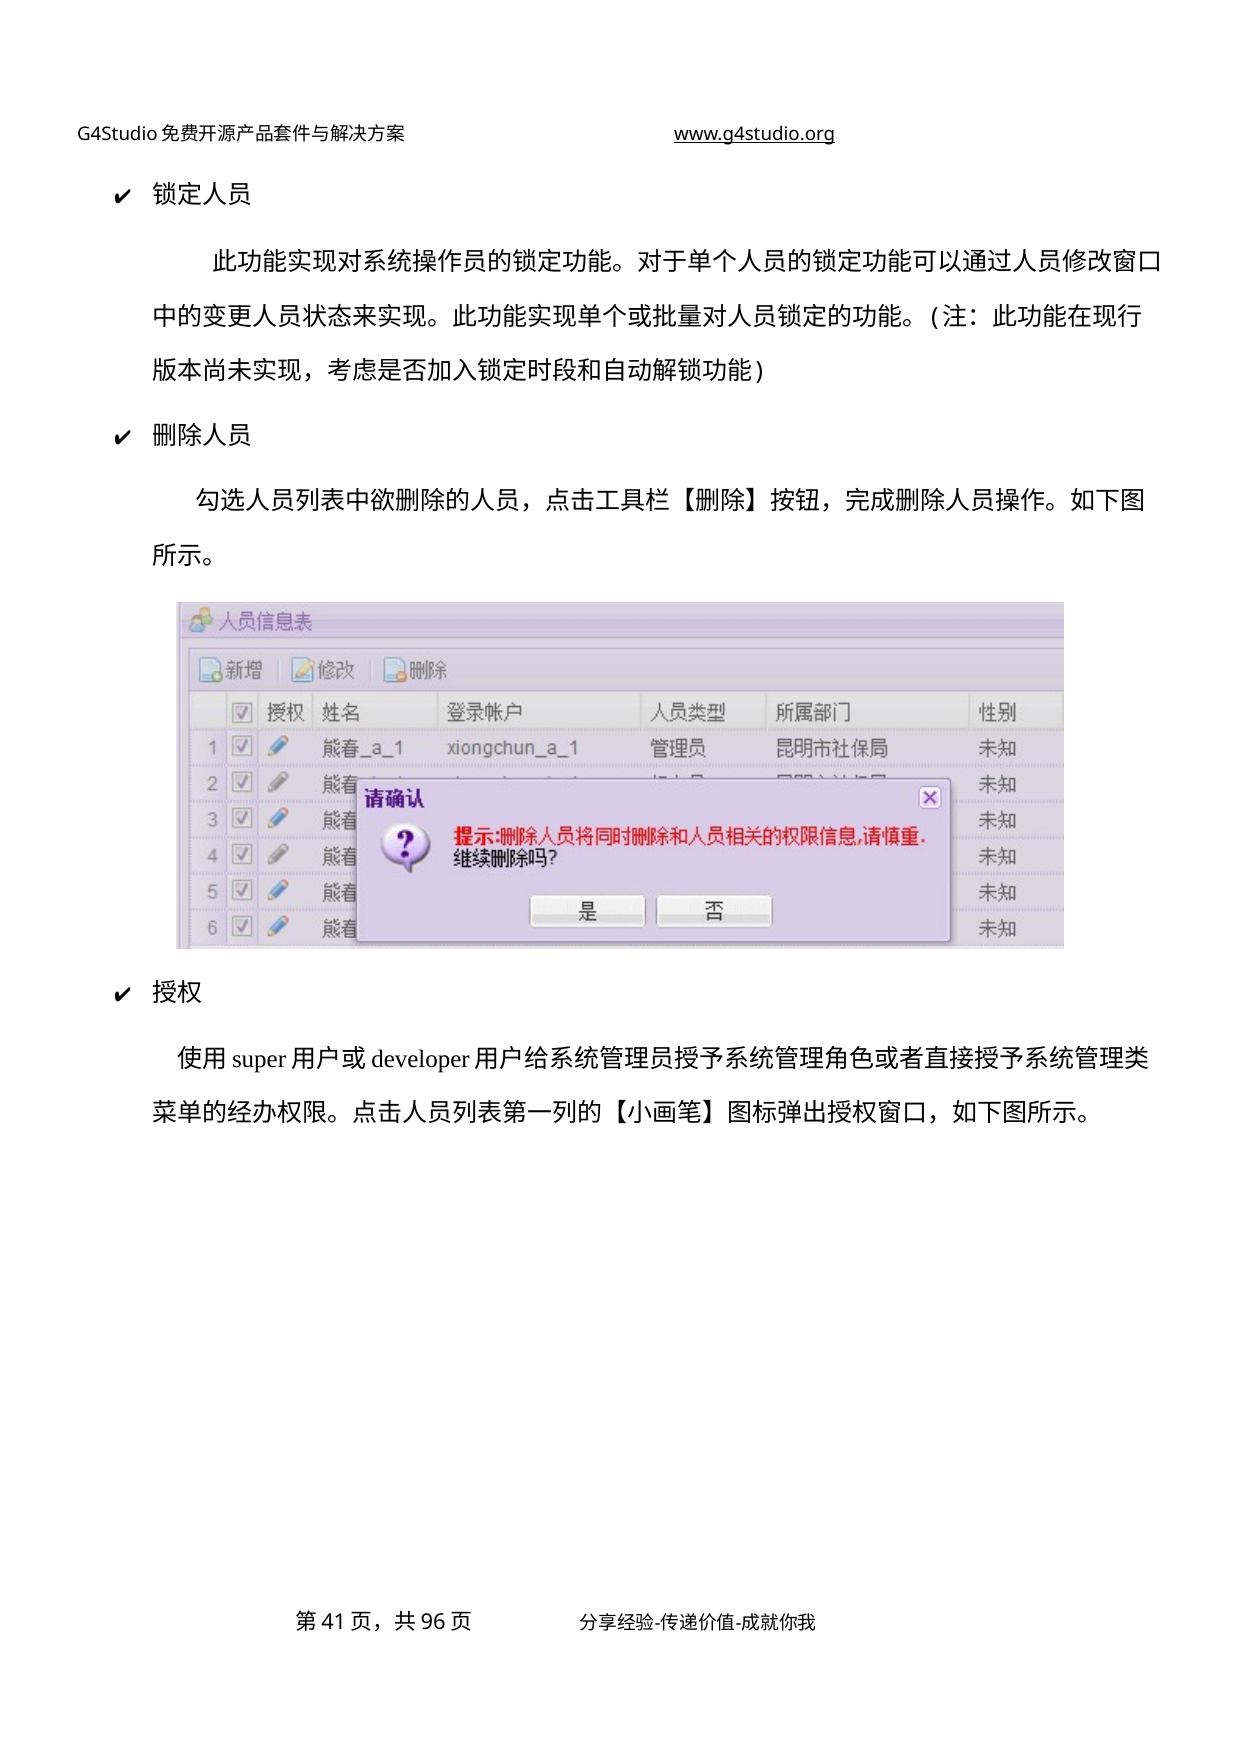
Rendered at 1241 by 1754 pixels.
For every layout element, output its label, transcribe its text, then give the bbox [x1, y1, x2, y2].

list 使用super用户或developer用户给系统管理员授予系统管理角色或者直接授予系统管理类菜单的经办权限。点击人员列表第一列的【小画笔】图标弹出授权窗口，如下图所示。 [114, 1038, 1163, 1129]
list 删除人员 [114, 417, 1163, 451]
list 此功能实现对系统操作员的锁定功能。对于单个人员的锁定功能可以通过人员修改窗口中的变更人员状态来实现。此功能实现单个或批量对人员锁定的功能。(注：此功能在现行版本尚未实现，考虑是否加入锁定时段和自动解锁功能) [114, 242, 1163, 387]
list 勾选人员列表中欲删除的人员，点击工具栏【删除】按钮，完成删除人员操作。如下图所示。 [114, 481, 1163, 571]
picture [176, 602, 1064, 949]
list 授权 [114, 974, 1163, 1009]
list 锁定人员 [114, 175, 1163, 211]
